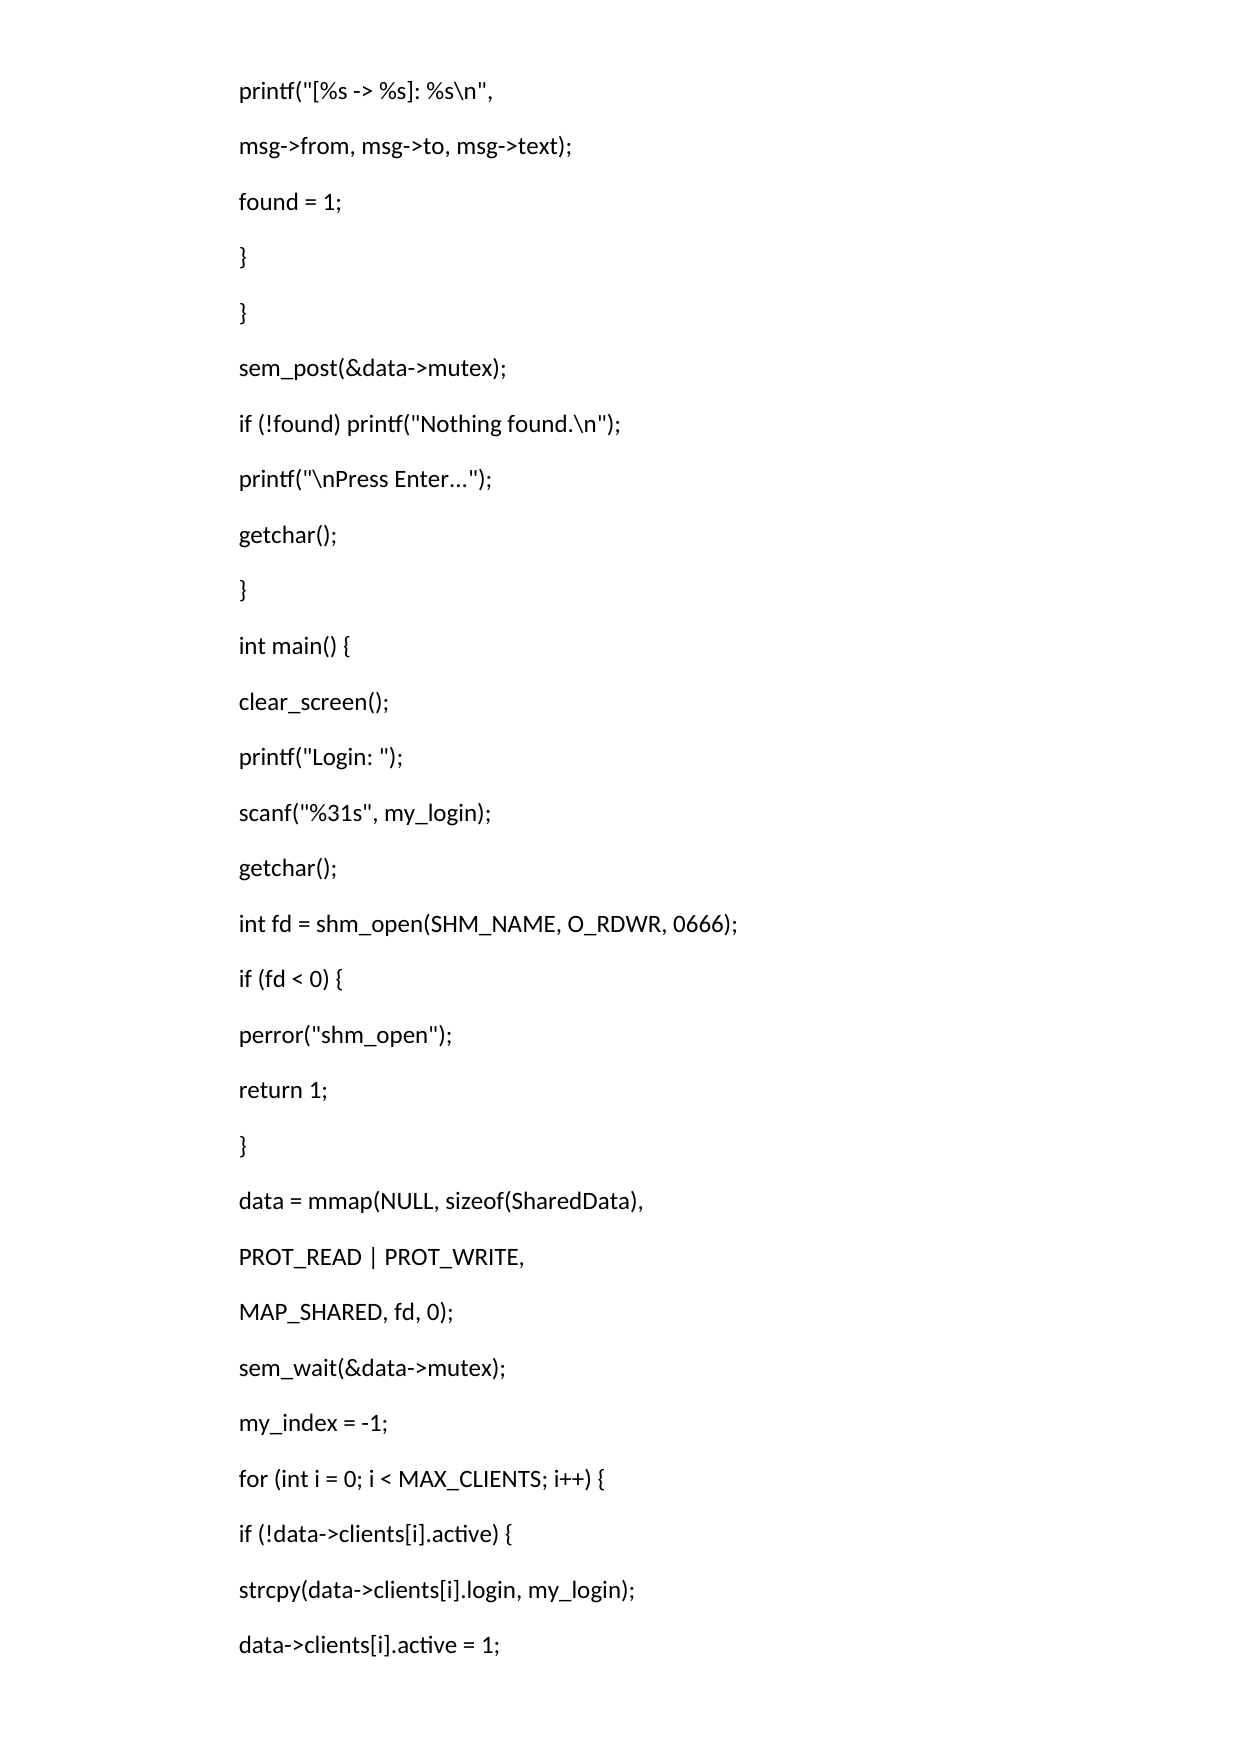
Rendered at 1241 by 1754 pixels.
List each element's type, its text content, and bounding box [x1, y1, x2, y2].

text if (!found) printf("Nothing found.\n"); [238, 408, 1165, 439]
text if (!data->clients[i].active) { [238, 1518, 1165, 1549]
text for (int i = 0; i < MAX_CLIENTS; i++) { [238, 1463, 1165, 1493]
text int main() { [238, 630, 1165, 661]
text PROT_READ | PROT_WRITE, [238, 1241, 1165, 1271]
text scanf("%31s", my_login); [238, 797, 1165, 827]
text printf("[%s -> %s]: %s\n", [238, 75, 1165, 106]
text MAP_SHARED, fd, 0); [238, 1296, 1165, 1327]
text perror("shm_open"); [238, 1019, 1165, 1049]
text strcpy(data->clients[i].login, my_login); [238, 1574, 1165, 1604]
text } [238, 242, 1165, 272]
text return 1; [238, 1074, 1165, 1105]
text int fd = shm_open(SHM_NAME, O_RDWR, 0666); [238, 908, 1165, 938]
text sem_post(&data->mutex); [238, 353, 1165, 383]
text getchar(); [238, 852, 1165, 883]
text } [238, 575, 1165, 605]
text } [238, 1130, 1165, 1160]
text found = 1; [238, 186, 1165, 217]
text msg->from, msg->to, msg->text); [238, 131, 1165, 161]
text data = mmap(NULL, sizeof(SharedData), [238, 1185, 1165, 1216]
text printf("\nPress Enter..."); [238, 464, 1165, 494]
text sem_wait(&data->mutex); [238, 1352, 1165, 1382]
text my_index = -1; [238, 1407, 1165, 1438]
text printf("Login: "); [238, 741, 1165, 772]
text if (fd < 0) { [238, 963, 1165, 994]
text clear_screen(); [238, 686, 1165, 716]
text data->clients[i].active = 1; [238, 1629, 1165, 1660]
text getchar(); [238, 519, 1165, 550]
text } [238, 297, 1165, 328]
